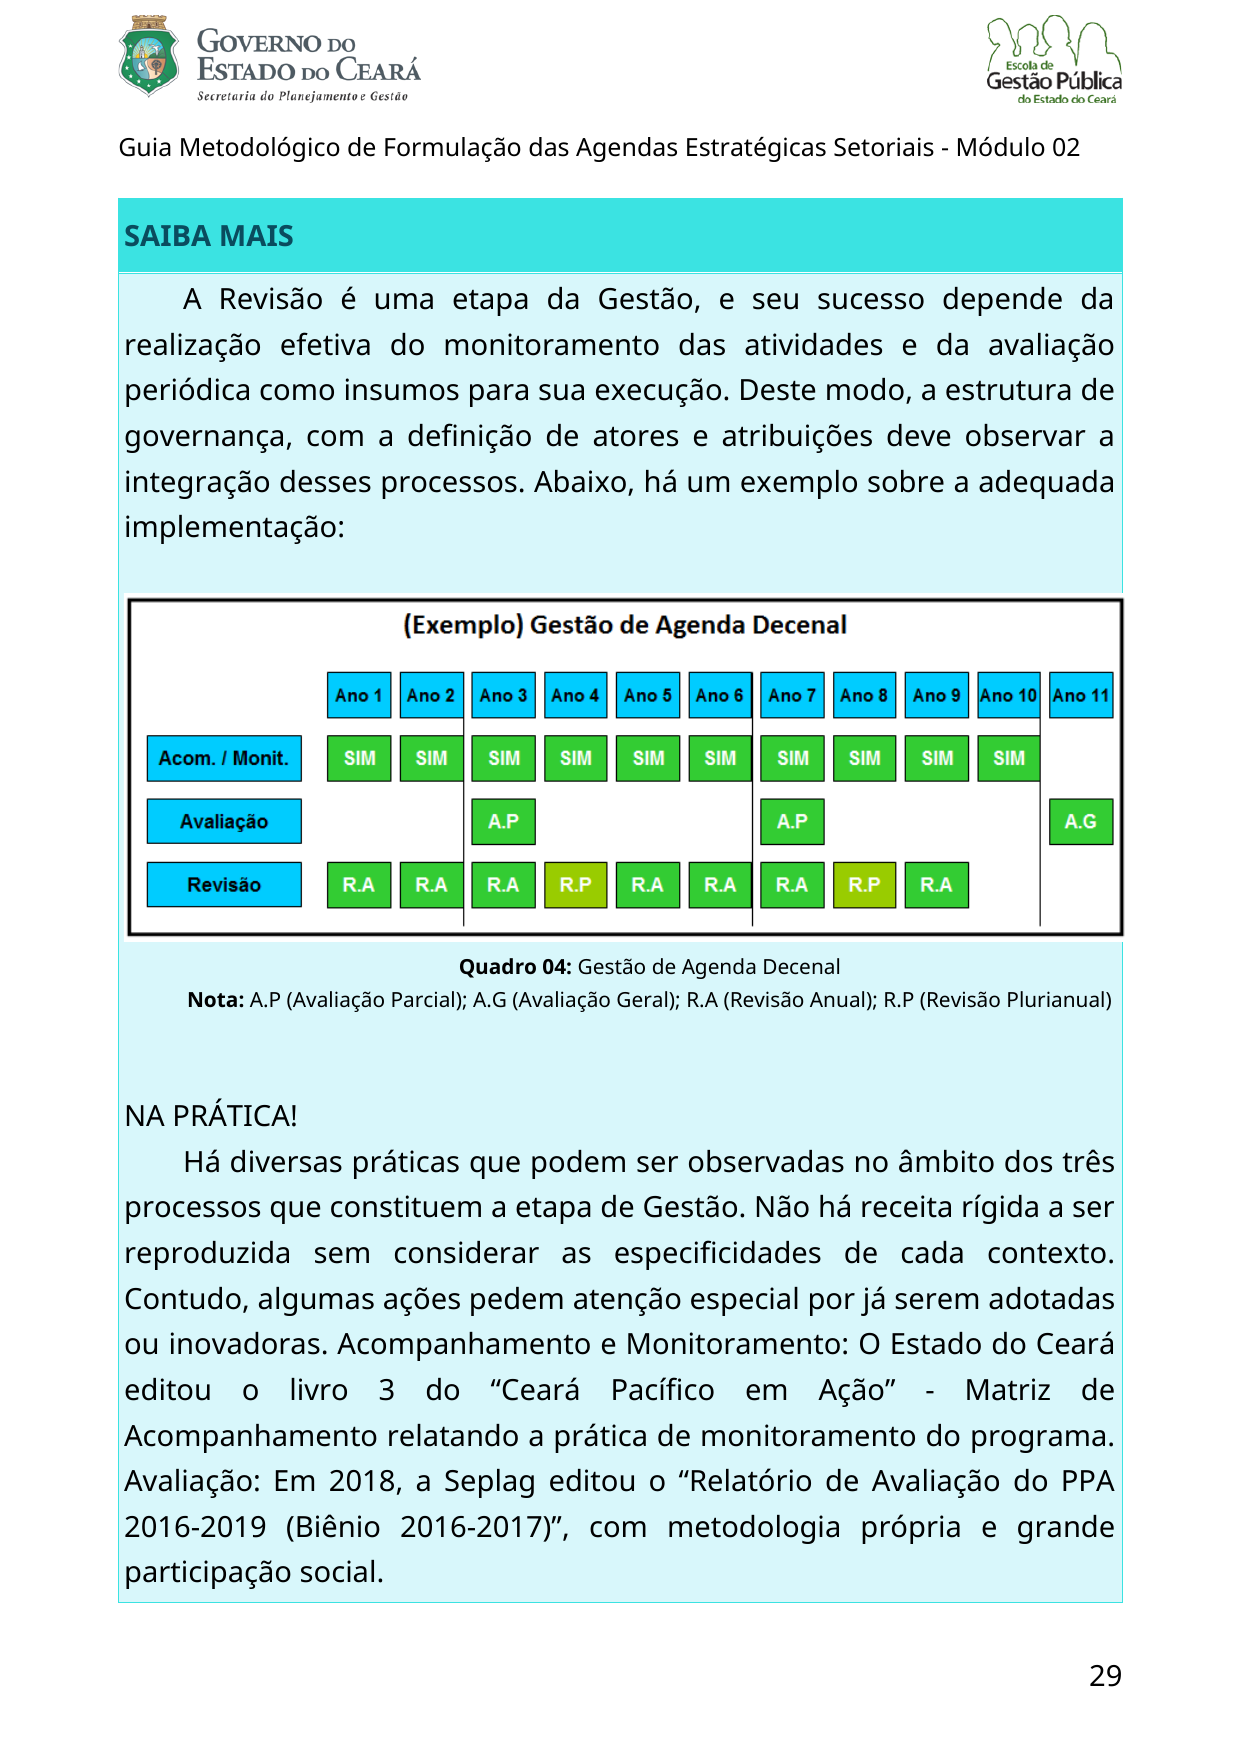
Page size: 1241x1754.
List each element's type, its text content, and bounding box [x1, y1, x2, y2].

table_cell A Revisão é uma etapa da Gestão, e seu sucesso depende da realização efetiva do monitoramento das atividades e da avaliação periódica como insumos para sua execução. Deste modo, a estrutura de governança, com a definição de atores e atribuições deve observar a integração desses processos. Abaixo, há um exemplo sobre a adequada implementação: Quadro 04: Gestão de Agenda Decenal Nota: A.P (Avaliação Parcial); A.G (Avaliação Geral); R.A (Revisão Anual); R.P (Revisão Plurianual) NA PRÁTICA! Há diversas práticas que podem ser observadas no âmbito dos três processos que constituem a etapa de Gestão. Não há receita rígida a ser reproduzida sem considerar as especificidades de cada contexto. Contudo, algumas ações pedem atenção especial por já serem adotadas ou inovadoras. Acompanhamento e Monitoramento: O Estado do Ceará editou o livro 3 do “Ceará Pacífico em Ação” - Matriz de Acompanhamento relatando a prática de monitoramento do programa. Avaliação: Em 2018, a Seplag editou o “Relatório de Avaliação do PPA 2016-2019 (Biênio 2016-2017)”, com metodologia própria e grande participação social. [119, 274, 1122, 1602]
table_header SAIBA MAIS [119, 199, 1122, 272]
picture [123, 593, 1128, 942]
picture [118, 15, 1122, 103]
